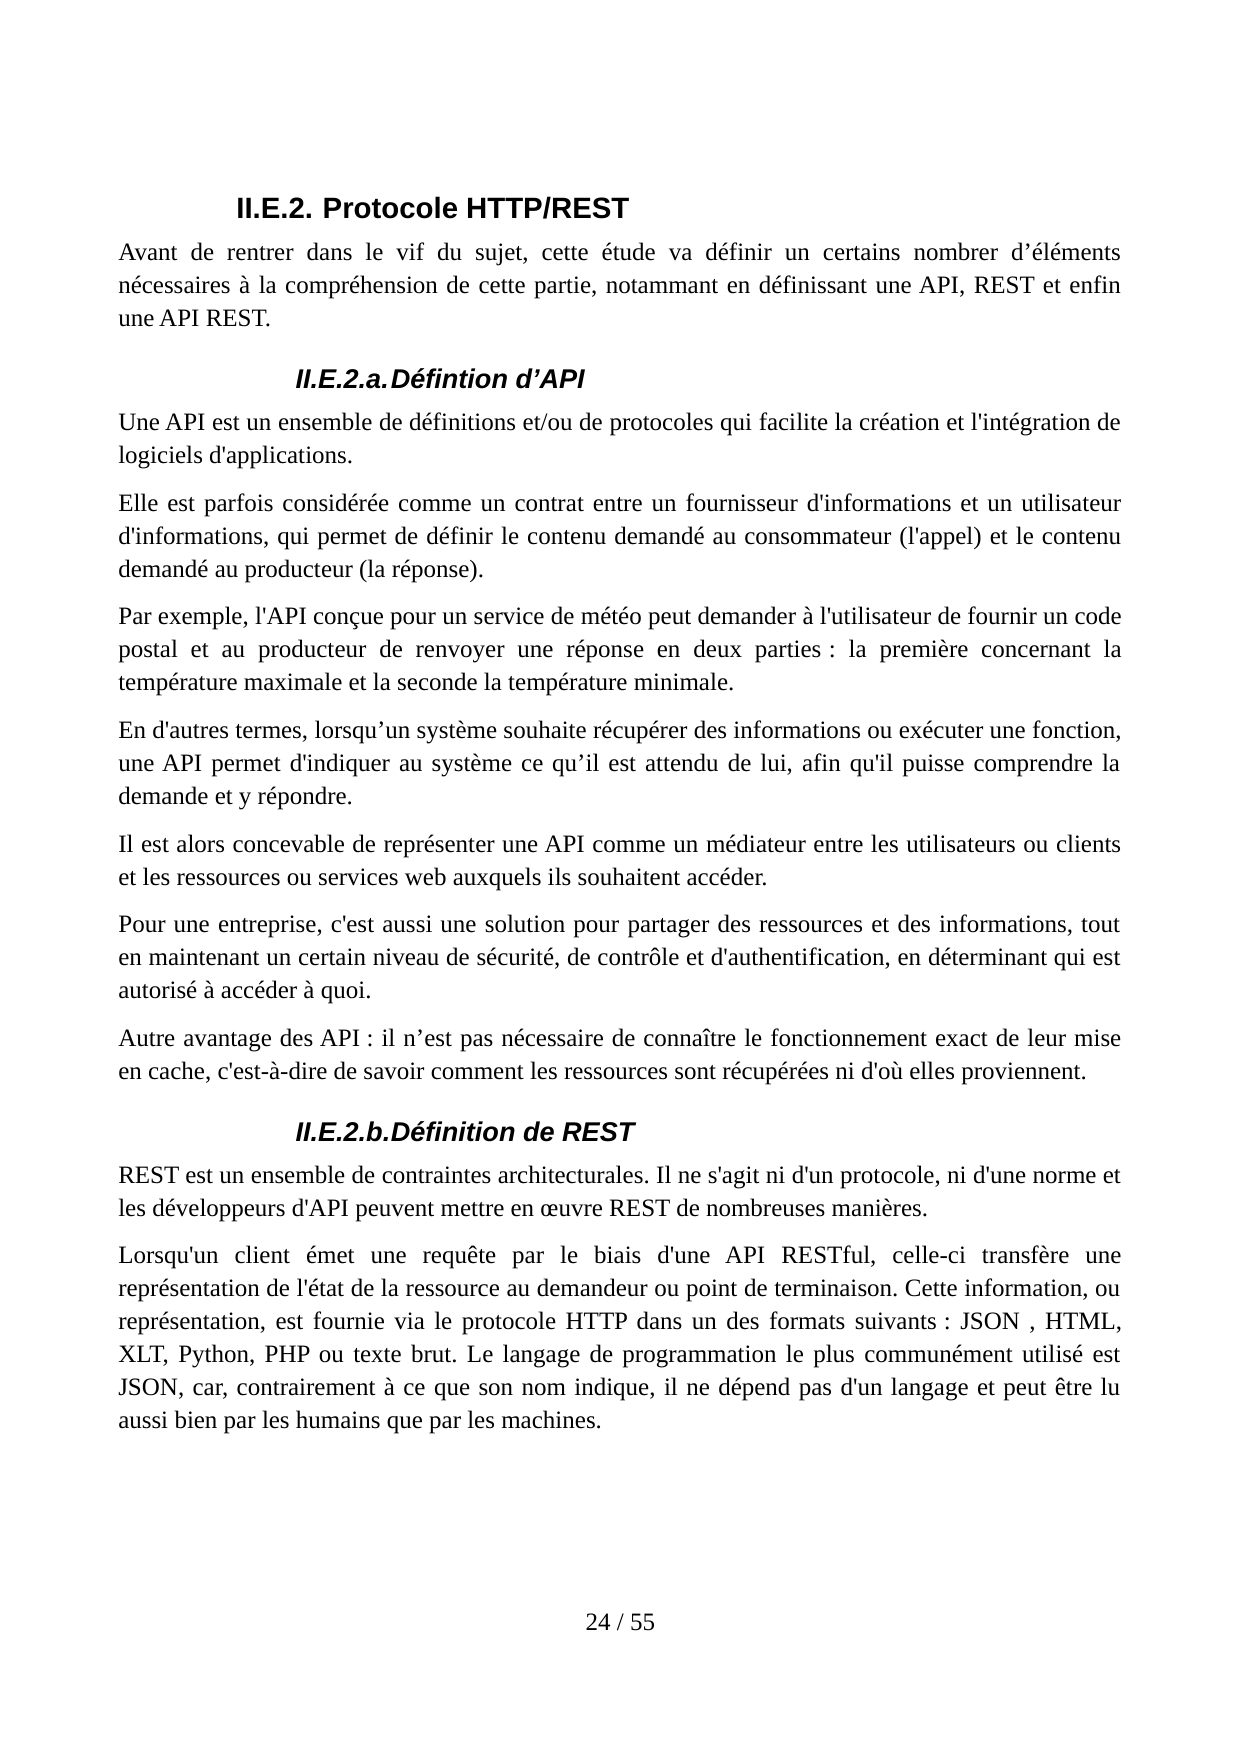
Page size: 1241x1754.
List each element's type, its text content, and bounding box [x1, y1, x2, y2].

text Elle est parfois considérée comme un contrat entre un fournisseur d'informations et un utilisateur d'informations, qui permet de définir le contenu demandé au consommateur (l'appel) et le contenu demandé au producteur (la réponse). [118, 488, 1122, 582]
text Avant de rentrer dans le vif du sujet, cette étude va définir un certains nombrer d’éléments nécessaires à la compréhension de cette partie, notammant en définissant une API, REST et enfin une API REST. [118, 237, 1122, 332]
text Une API est un ensemble de définitions et/ou de protocoles qui facilite la création et l'intégration de logiciels d'applications. [118, 407, 1122, 469]
text Pour une entreprise, c'est aussi une solution pour partager des ressources et des informations, tout en maintenant un certain niveau de sécurité, de contrôle et d'authentification, en déterminant qui est autorisé à accéder à quoi. [118, 909, 1122, 1004]
subtitle Définition de REST [118, 1116, 1122, 1147]
text Autre avantage des API : il n’est pas nécessaire de connaître le fonctionnement exact de leur mise en cache, c'est-à-dire de savoir comment les ressources sont récupérées ni d'où elles proviennent. [118, 1023, 1122, 1085]
subtitle Protocole HTTP/REST [118, 191, 1122, 225]
text Par exemple, l'API conçue pour un service de météo peut demander à l'utilisateur de fournir un code postal et au producteur de renvoyer une réponse en deux parties : la première concernant la température maximale et la seconde la température minimale. [118, 601, 1122, 696]
text En d'autres termes, lorsqu’un système souhaite récupérer des informations ou exécuter une fonction, une API permet d'indiquer au système ce qu’il est attendu de lui, afin qu'il puisse comprendre la demande et y répondre. [118, 715, 1122, 810]
text Lorsqu'un client émet une requête par le biais d'une API RESTful, celle-ci transfère une représentation de l'état de la ressource au demandeur ou point de terminaison. Cette information, ou représentation, est fournie via le protocole HTTP dans un des formats suivants : JSON , HTML, XLT, Python, PHP ou texte brut. Le langage de programmation le plus communément utilisé est JSON, car, contrairement à ce que son nom indique, il ne dépend pas d'un langage et peut être lu aussi bien par les humains que par les machines. [118, 1240, 1122, 1434]
text Il est alors concevable de représenter une API comme un médiateur entre les utilisateurs ou clients et les ressources ou services web auxquels ils souhaitent accéder. [118, 829, 1122, 890]
text REST est un ensemble de contraintes architecturales. Il ne s'agit ni d'un protocole, ni d'une norme et les développeurs d'API peuvent mettre en œuvre REST de nombreuses manières. [118, 1160, 1122, 1222]
subtitle Défintion d’API [118, 363, 1122, 394]
